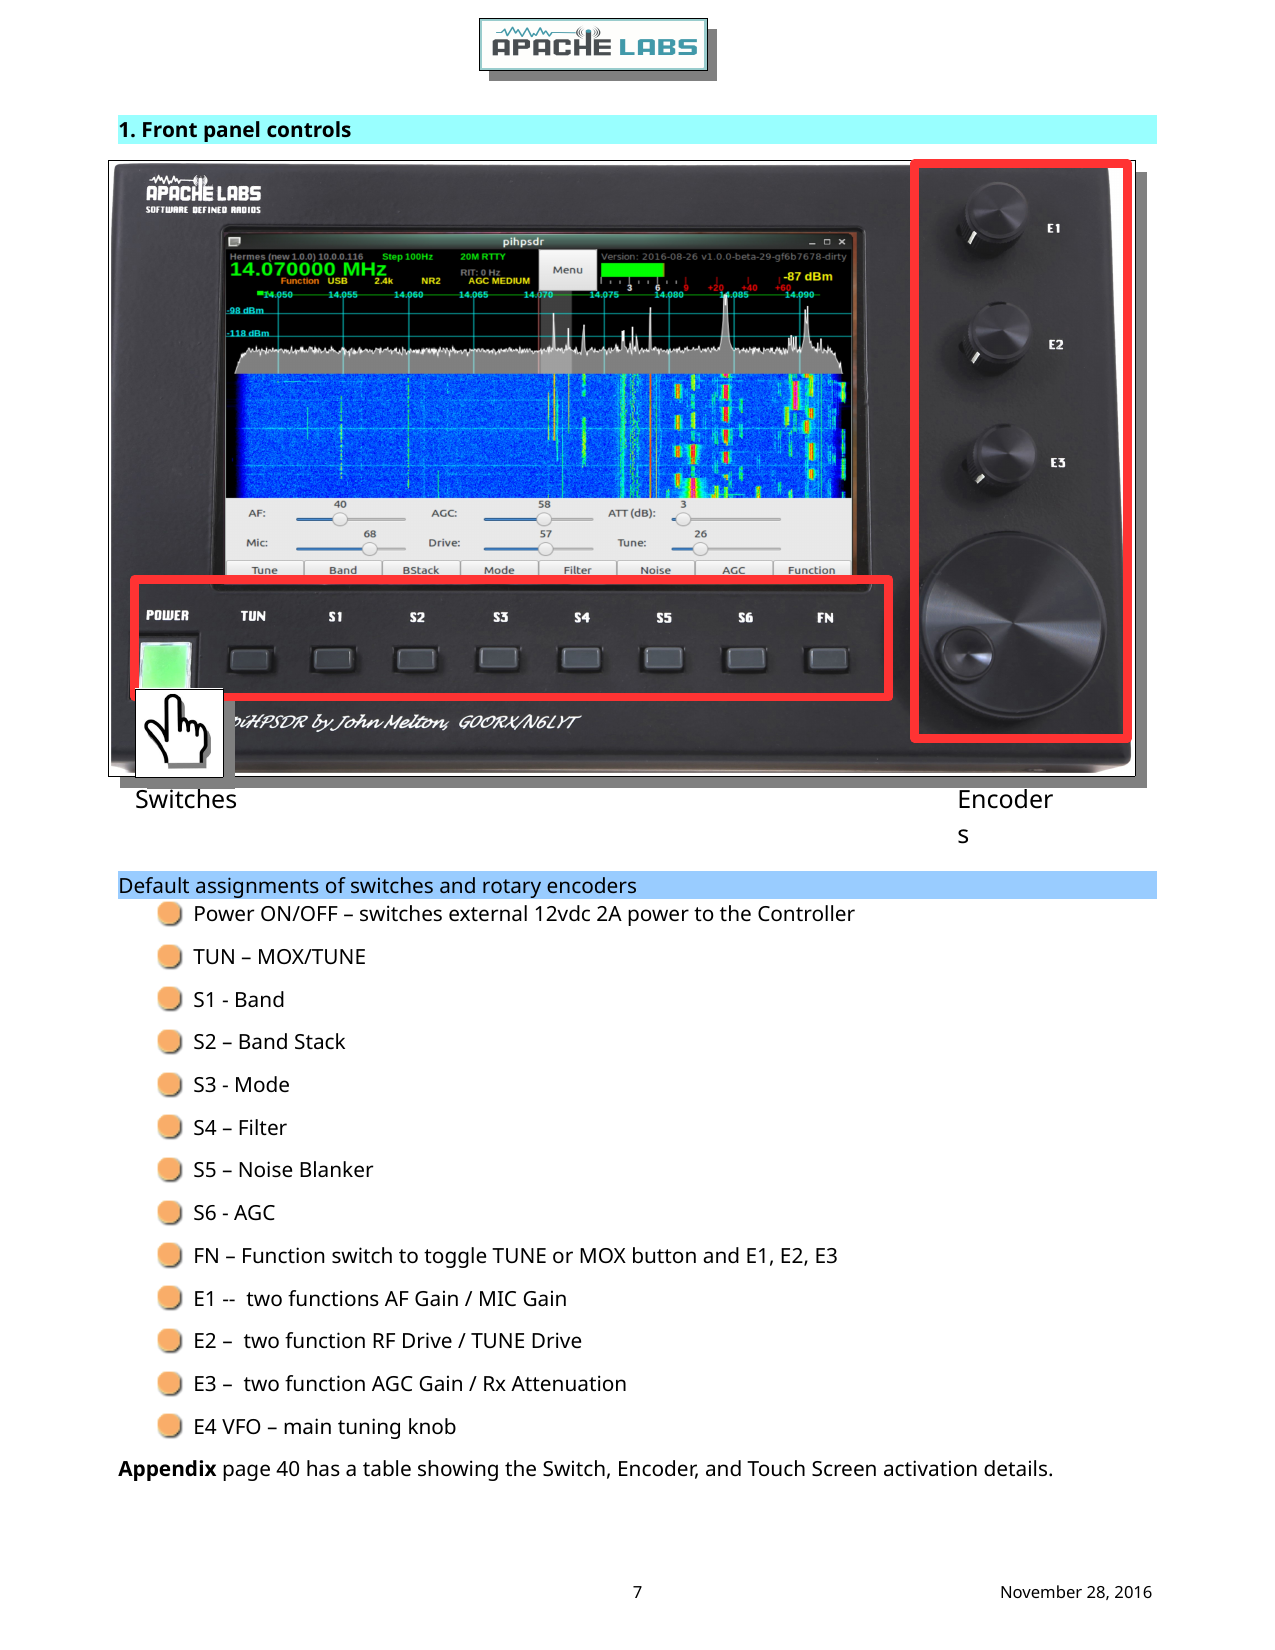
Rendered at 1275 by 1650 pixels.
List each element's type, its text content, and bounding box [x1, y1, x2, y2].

subtitle E1 -- two functions AF Gain / MIC Gain [156, 1284, 1157, 1314]
picture [156, 1199, 185, 1228]
picture [111, 162, 1132, 773]
subtitle S5 – Noise Blanker [156, 1156, 1157, 1186]
picture [156, 1156, 185, 1185]
picture [919, 168, 1123, 734]
picture [156, 1113, 185, 1142]
subtitle 1. Front panel controls [351, 115, 1157, 144]
subtitle E3 – two function AGC Gain / Rx Attenuation [156, 1369, 1157, 1399]
picture [156, 1412, 185, 1441]
subtitle S6 - AGC [156, 1198, 1157, 1228]
picture [156, 1284, 185, 1313]
picture [156, 1241, 185, 1271]
picture [156, 985, 185, 1014]
subtitle S4 – Filter [156, 1113, 1157, 1143]
subtitle S3 - Mode [156, 1070, 1157, 1100]
picture [156, 1028, 185, 1057]
subtitle FN – Function switch to toggle TUNE or MOX button and E1, E2, E3 [185, 1241, 1157, 1271]
picture [156, 943, 185, 972]
subtitle S1 - Band [156, 985, 1157, 1015]
subtitle Power ON/OFF – switches external 12vdc 2A power to the Controller [156, 899, 1157, 929]
picture [156, 1071, 185, 1100]
picture [156, 1370, 185, 1399]
picture [156, 900, 185, 929]
picture [482, 21, 704, 68]
subtitle S2 – Band Stack [156, 1027, 1157, 1058]
subtitle Appendix page 40 has a table showing the Switch, Encoder, and Touch Screen activation details. [118, 1454, 1157, 1483]
picture [138, 691, 221, 774]
subtitle E2 – two function RF Drive / TUNE Drive [156, 1326, 1157, 1357]
subtitle Default assignments of switches and rotary encoders [118, 871, 1157, 899]
subtitle E4 VFO – main tuning knob [156, 1412, 1157, 1442]
subtitle TUN – MOX/TUNE [156, 942, 1157, 972]
picture [156, 1327, 185, 1356]
picture [139, 584, 884, 693]
